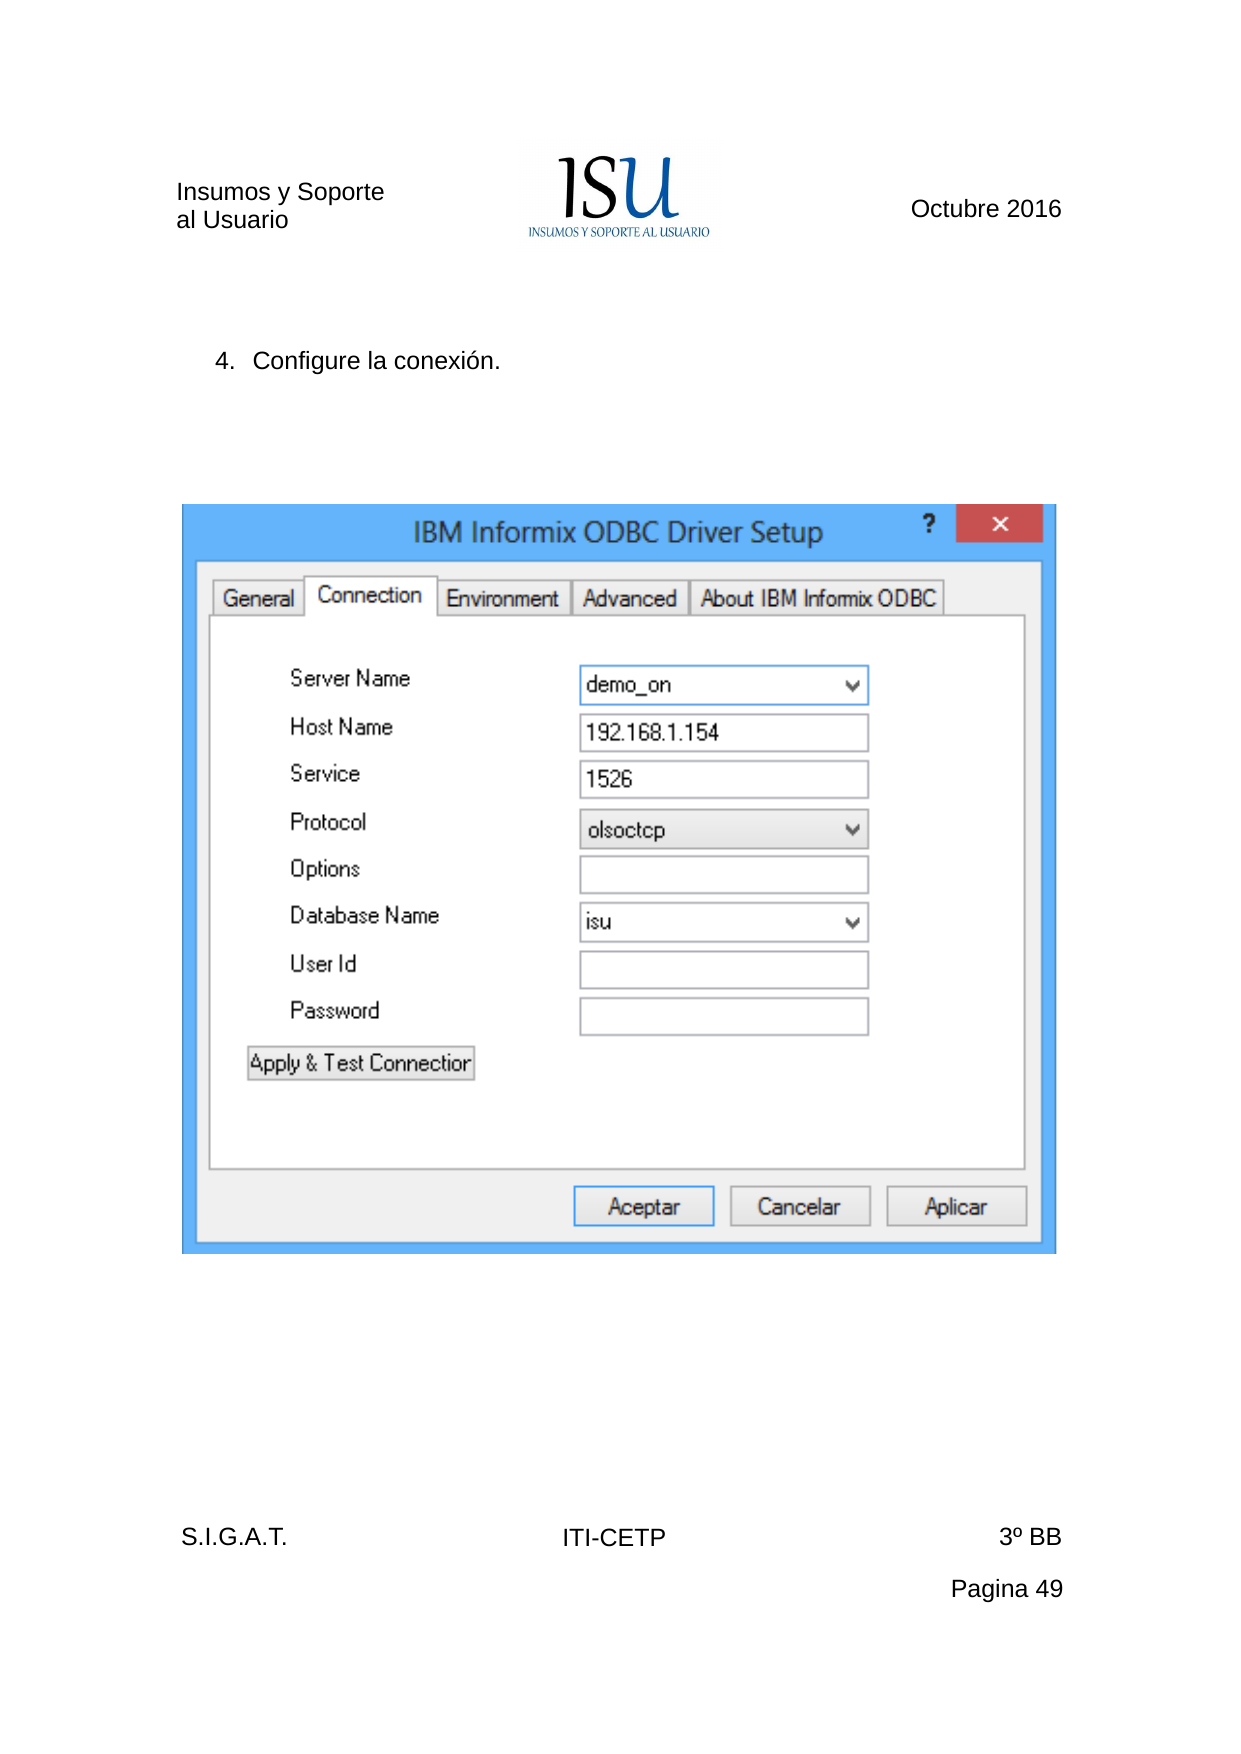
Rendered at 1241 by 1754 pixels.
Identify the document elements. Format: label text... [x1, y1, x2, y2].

list [215, 260, 1063, 332]
list Configure la conexión. [215, 346, 1063, 1455]
picture [517, 138, 723, 252]
